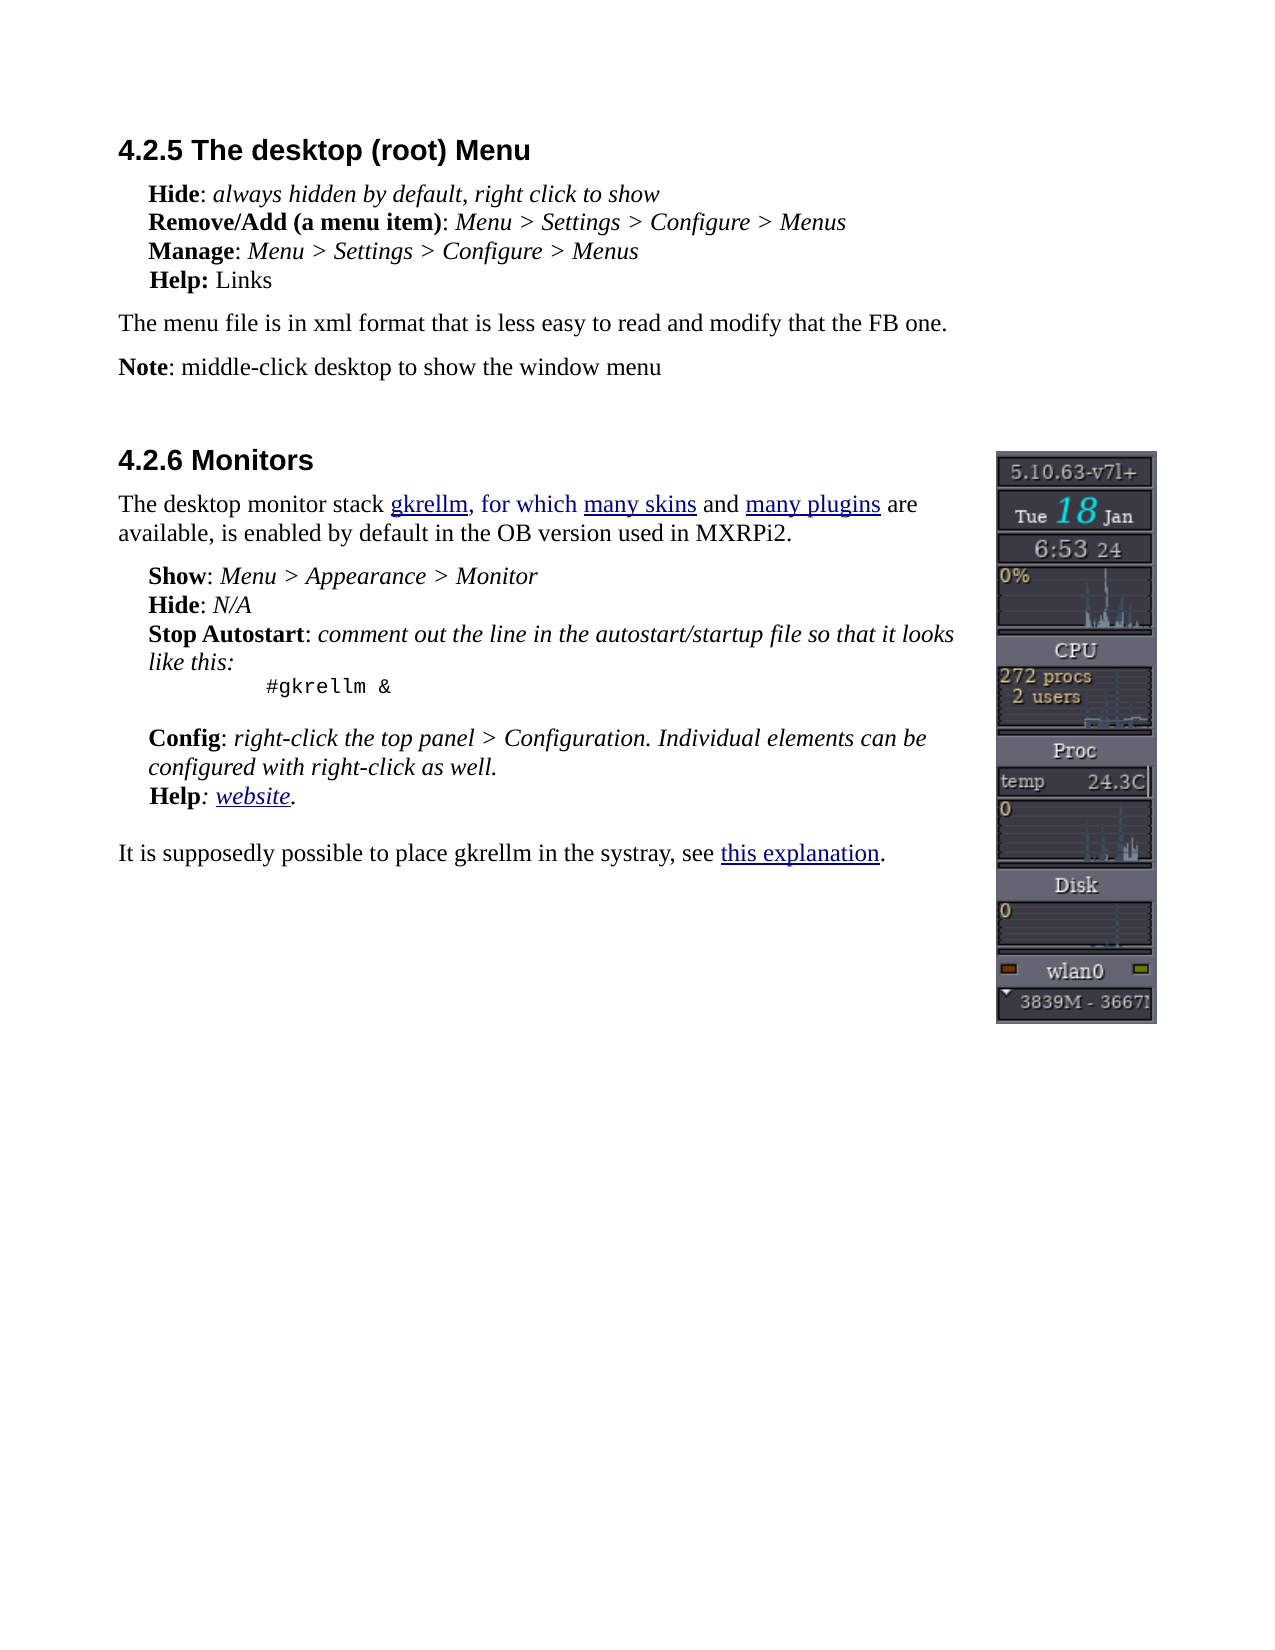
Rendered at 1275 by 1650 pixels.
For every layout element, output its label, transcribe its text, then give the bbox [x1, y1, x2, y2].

text The desktop monitor stack gkrellm, for which many skins and many plugins are available, is enabled by default in the OB version used in MXRPi2. [118, 489, 996, 547]
subtitle 4.2.6 Monitors [118, 443, 1157, 477]
picture [996, 451, 1157, 1024]
text Manage: Menu > Settings > Configure > Menus [148, 236, 1157, 265]
subtitle 4.2.5 The desktop (root) Menu [118, 133, 1157, 166]
text Note: middle-click desktop to show the window menu [118, 352, 1157, 380]
text Stop Autostart: comment out the line in the autostart/startup file so that it looks like this: [148, 619, 996, 676]
text Help: website. [118, 781, 996, 810]
text Hide: always hidden by default, right click to show [148, 179, 1157, 207]
text Show: Menu > Appearance > Monitor [148, 561, 996, 590]
text Hide: N/A [148, 590, 996, 619]
text Remove/Add (a menu item): Menu > Settings > Configure > Menus [148, 207, 1157, 236]
text Config: right-click the top panel > Configuration. Individual elements can be configured with right-click as well. [148, 723, 996, 781]
text Help: Links [118, 265, 1157, 294]
text It is supposedly possible to place gkrellm in the systray, see this explanation. [118, 838, 996, 867]
text The menu file is in xml format that is less easy to read and modify that the FB one. [118, 308, 1157, 337]
text #gkrellm & [118, 676, 996, 700]
